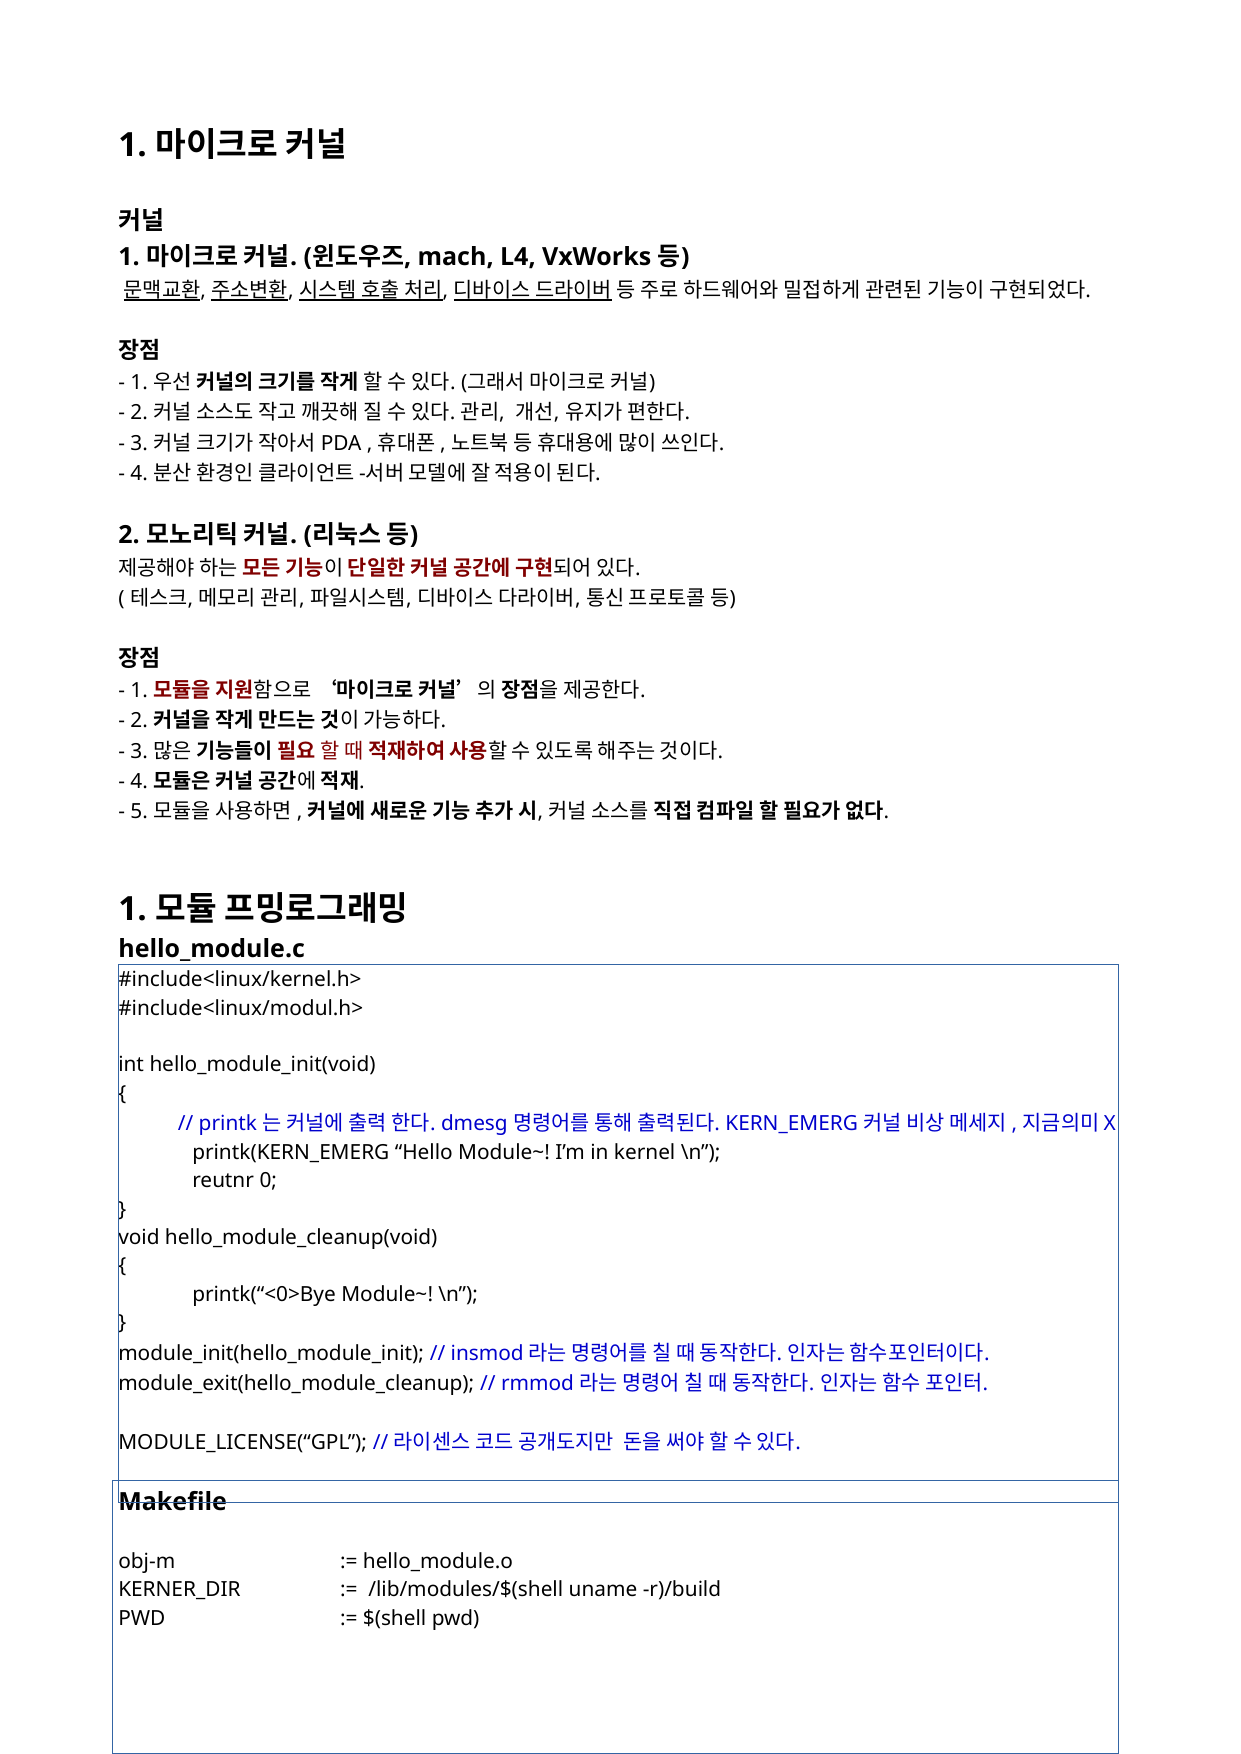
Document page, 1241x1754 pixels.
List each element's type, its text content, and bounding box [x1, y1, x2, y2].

text 2. 모노리틱 커널. (리눅스 등) [118, 515, 1122, 551]
text module_exit(hello_module_cleanup); // rmmod 라는 명령어 칠 때 동작한다. 인자는 함수 포인터. [119, 1366, 1118, 1396]
text 1. 마이크로 커널. (윈도우즈, mach, L4, VxWorks 등) [118, 237, 1122, 273]
text printk(“<0>Bye Module~! \n”); [119, 1279, 1118, 1307]
text Makefile [118, 1503, 1118, 1518]
text KERNER_DIR := /lib/modules/$(shell uname -r)/build [118, 1574, 1118, 1603]
text reutnr 0; [119, 1165, 1118, 1194]
text 1. 모듈 프밍로그래밍 [118, 882, 1122, 930]
text printk(KERN_EMERG “Hello Module~! I’m in kernel \n”); [119, 1137, 1118, 1165]
text hello_module.c [118, 930, 1122, 964]
text int hello_module_init(void) [119, 1049, 1118, 1078]
text - 4. 모듈은 커널 공간에 적재. [118, 764, 1122, 794]
text 커널 [118, 201, 1122, 237]
text #include<linux/kernel.h> [119, 965, 1118, 993]
text Makefile [119, 1484, 1118, 1502]
text - 3. 많은 기능들이 필요 할 때 적재하여 사용할 수 있도록 해주는 것이다. [118, 734, 1122, 764]
text - 1. 우선 커널의 크기를 작게 할 수 있다. (그래서 마이크로 커널) [118, 365, 1122, 395]
text ( 테스크, 메모리 관리, 파일시스템, 디바이스 다라이버, 통신 프로토콜 등) [118, 581, 1122, 612]
text - 2. 커널을 작게 만드는 것이 가능하다. [118, 704, 1122, 734]
text } [119, 1194, 1118, 1222]
text { [119, 1078, 1118, 1106]
text } [119, 1307, 1118, 1336]
text - 3. 커널 크기가 작아서 PDA , 휴대폰 , 노트북 등 휴대용에 많이 쓰인다. [118, 426, 1122, 456]
text 장점 [118, 332, 1122, 365]
text - 5. 모듈을 사용하면 , 커널에 새로운 기능 추가 시, 커널 소스를 직접 컴파일 할 필요가 없다. [118, 794, 1122, 825]
text 문맥교환, 주소변환, 시스템 호출 처리, 디바이스 드라이버 등 주로 하드웨어와 밀접하게 관련된 기능이 구현되었다. [118, 273, 1122, 303]
text 1. 마이크로 커널 [118, 118, 1122, 167]
text 제공해야 하는 모든 기능이 단일한 커널 공간에 구현되어 있다. [118, 551, 1122, 581]
text void hello_module_cleanup(void) [119, 1222, 1118, 1251]
text #include<linux/modul.h> [119, 993, 1118, 1021]
text MODULE_LICENSE(“GPL”); // 라이센스 코드 공개도지만 돈을 써야 할 수 있다. [119, 1425, 1118, 1455]
text obj-m := hello_module.o [118, 1546, 1118, 1574]
text - 2. 커널 소스도 작고 깨끗해 질 수 있다. 관리, 개선, 유지가 편한다. [118, 395, 1122, 426]
text module_init(hello_module_init); // insmod라는 명령어를 칠 때 동작한다. 인자는 함수포인터이다. [119, 1336, 1118, 1366]
text // printk 는 커널에 출력 한다. dmesg 명령어를 통해 출력된다. KERN_EMERG 커널 비상 메세지 , 지금의미X [119, 1106, 1118, 1137]
text - 4. 분산 환경인 클라이언트 -서버 모델에 잘 적용이 된다. [118, 456, 1122, 486]
text 장점 [118, 640, 1122, 673]
text { [119, 1251, 1118, 1279]
text - 1. 모듈을 지원함으로 ‘마이크로 커널’의 장점을 제공한다. [118, 673, 1122, 704]
text PWD := $(shell pwd) [118, 1603, 1118, 1631]
